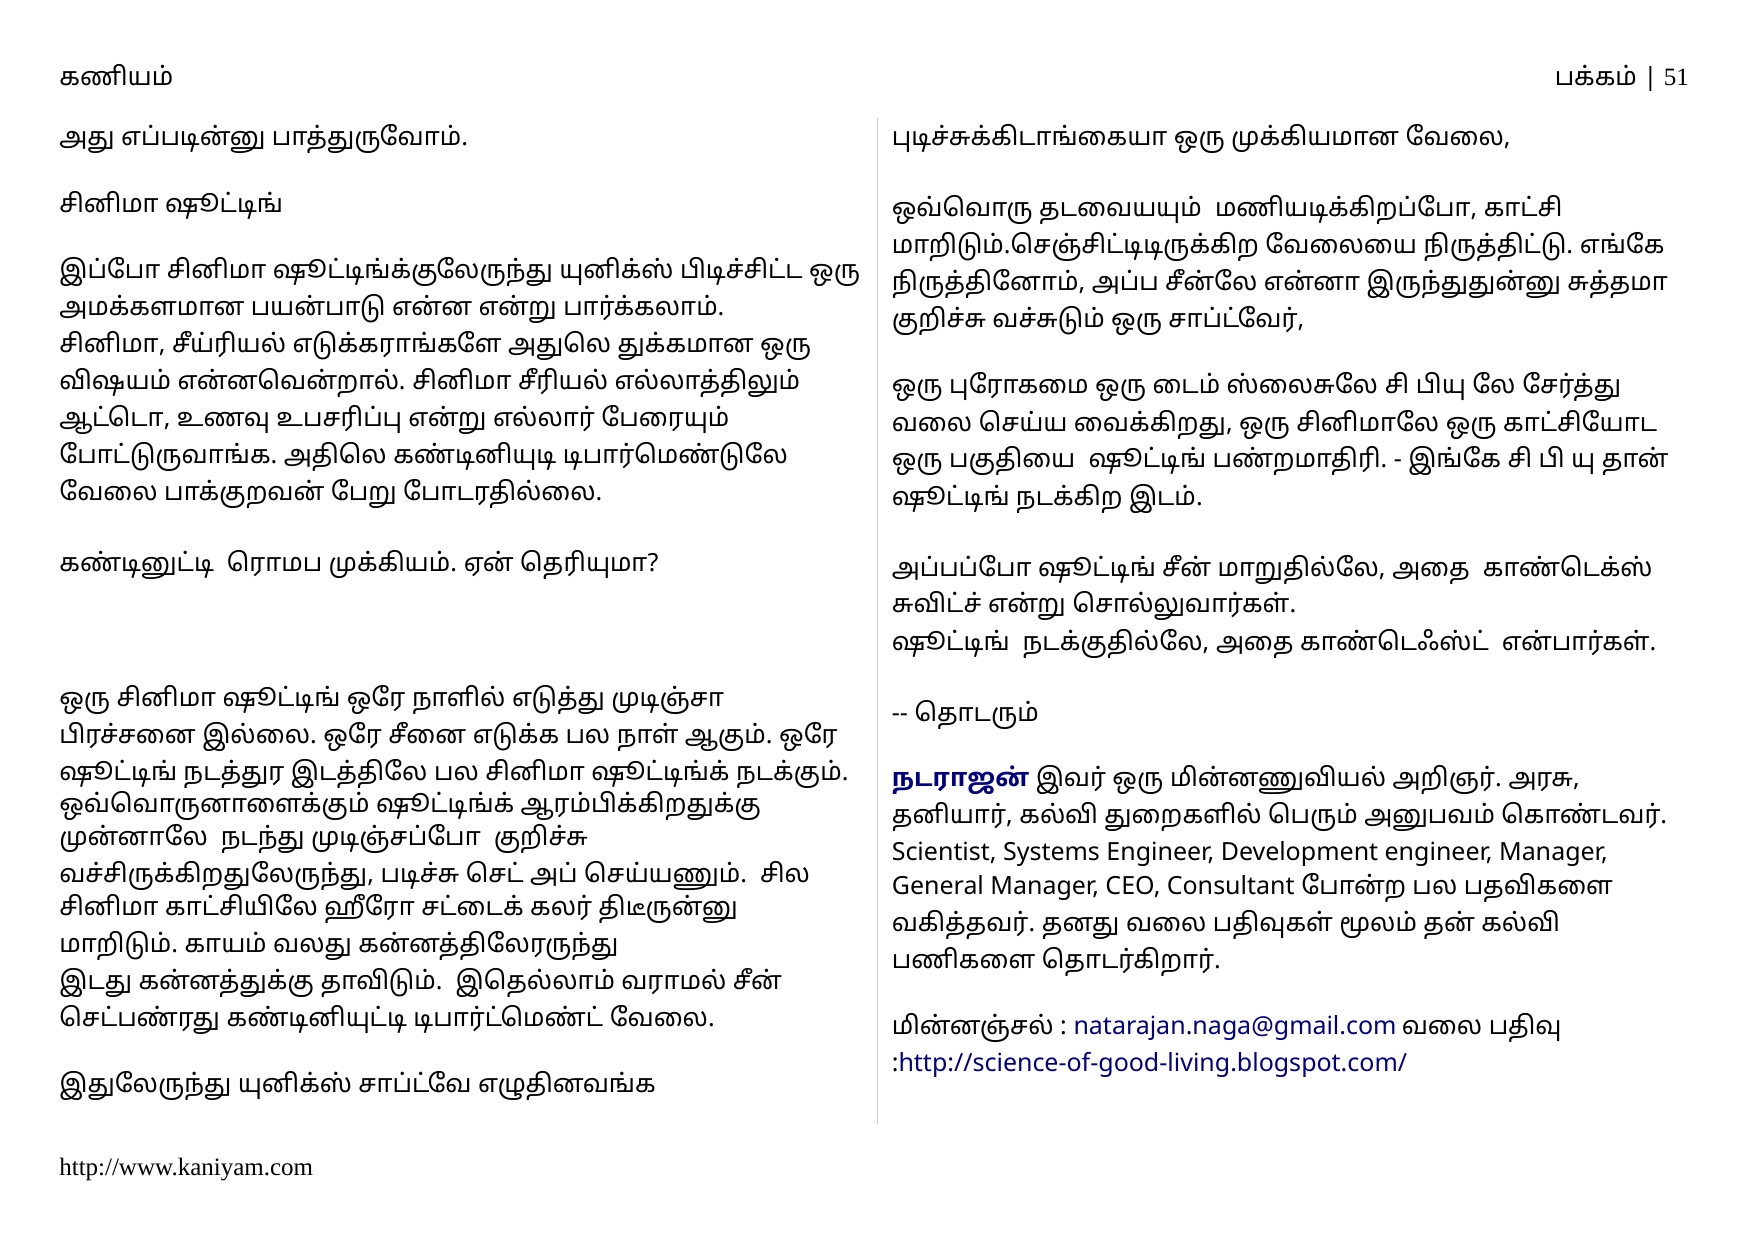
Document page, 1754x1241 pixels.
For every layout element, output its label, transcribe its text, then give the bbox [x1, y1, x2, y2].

text இப்போ சினிமா ஷூட்டிங்க்குலேருந்து யுனிக்ஸ் பிடிச்சிட்ட ஒரு அமக்களமான பயன்பாடு என்ன என்று பார்க்கலாம். [59, 256, 862, 326]
text சினிமா, சீய்ரியல் எடுக்கராங்களே அதுலெ துக்கமான ஒரு விஷயம் என்னவென்றால். சினிமா சீரியல் எல்லாத்திலும் ஆட்டொ, உணவு உபசரிப்பு என்று எல்லார் பேரையும் போட்டுருவாங்க. அதிலெ கண்டினியுடி டிபார்மெண்டுலே வேலை பாக்குறவன் பேறு போடரதில்லை. [59, 326, 862, 511]
text சினிமா ஷூட்டிங் [59, 189, 862, 222]
text ஒவ்வொருனாளைக்கும் ஷூட்டிங்க் ஆரம்பிக்கிறதுக்கு முன்னாலே நடந்து முடிஞ்சப்போ குறிச்சு வச்சிருக்கிறதுலேருந்து, படிச்சு செட் அப் செய்யணும். சில சினிமா காட்சியிலே ஹீரோ சட்டைக் கலர் திடீருன்னு மாறிடும். காயம் வலது கன்னத்திலேரருந்து [59, 791, 862, 962]
text ஒரு சினிமா ஷூட்டிங் ஒரே நாளில் எடுத்து முடிஞ்சா பிரச்சனை இல்லை. ஒரே சீனை எடுக்க பல நாள் ஆகும். ஒரே ஷூட்டிங் நடத்துர இடத்திலே பல சினிமா ஷூட்டிங்க் நடக்கும். [59, 684, 862, 791]
text இதுலேருந்து யுனிக்ஸ் சாப்ட்வே எழுதினவங்க [59, 1070, 862, 1103]
text நடராஜன் இவர் ஒரு மின்னணுவியல் அறிஞர். அரசு, தனியார், கல்வி துறைகளில் பெரும் அனுபவம் கொண்டவர். Scientist, Systems Engineer, Development engineer, Manager, General Manager, CEO, Consultant போன்ற பல பதவிகளை வகித்தவர். தனது வலை பதிவுகள் மூலம் தன் கல்வி பணிகளை தொடர்கிறார். [892, 760, 1695, 979]
text கண்டினுட்டி ரொமப முக்கியம். ஏன் தெரியுமா? [59, 545, 862, 582]
text ஒவ்வொரு தடவையயும் மணியடிக்கிறப்போ, காட்சி மாறிடும்.செஞ்சிட்டிடிருக்கிற வேலையை நிருத்திட்டு. எங்கே நிருத்தினோம், அப்ப சீன்லே என்னா இருந்துதுன்னு சுத்தமா குறிச்சு வச்சுடும் ஒரு சாப்ட்வேர், [892, 189, 1695, 337]
text ஷூட்டிங் நடக்குதில்லே, அதை காண்டெஃஸ்ட் என்பார்கள். [892, 623, 1695, 660]
text இடது கன்னத்துக்கு தாவிடும். இதெல்லாம் வராமல் சீன் செட்பண்ரது கண்டினியுட்டி டிபார்ட்மெண்ட் வேலை. [59, 962, 862, 1036]
text அது எப்படின்னு பாத்துருவோம். [59, 118, 862, 156]
text ஒரு புரோகமை ஒரு டைம் ஸ்லைசுலே சி பியு லே சேர்த்து வலை செய்ய வைக்கிறது, ஒரு சினிமாலே ஒரு காட்சியோட ஒரு பகுதியை ஷூட்டிங் பண்றமாதிரி. - இங்கே சி பி யு தான் ஷூட்டிங் நடக்கிற இடம். [892, 372, 1695, 515]
text அப்பப்போ ஷூட்டிங் சீன் மாறுதில்லே, அதை காண்டெக்ஸ் சுவிட்ச் என்று சொல்லுவார்கள். [892, 549, 1695, 623]
text புடிச்சுக்கிடாங்கையா ஒரு முக்கியமான வேலை, [892, 118, 1695, 156]
text மின்னஞ்சல் : natarajan.naga@gmail.comவலை பதிவு :http://science-of-good-living.blogspot.com/ [892, 1008, 1695, 1079]
text -- தொடரும் [892, 694, 1695, 731]
